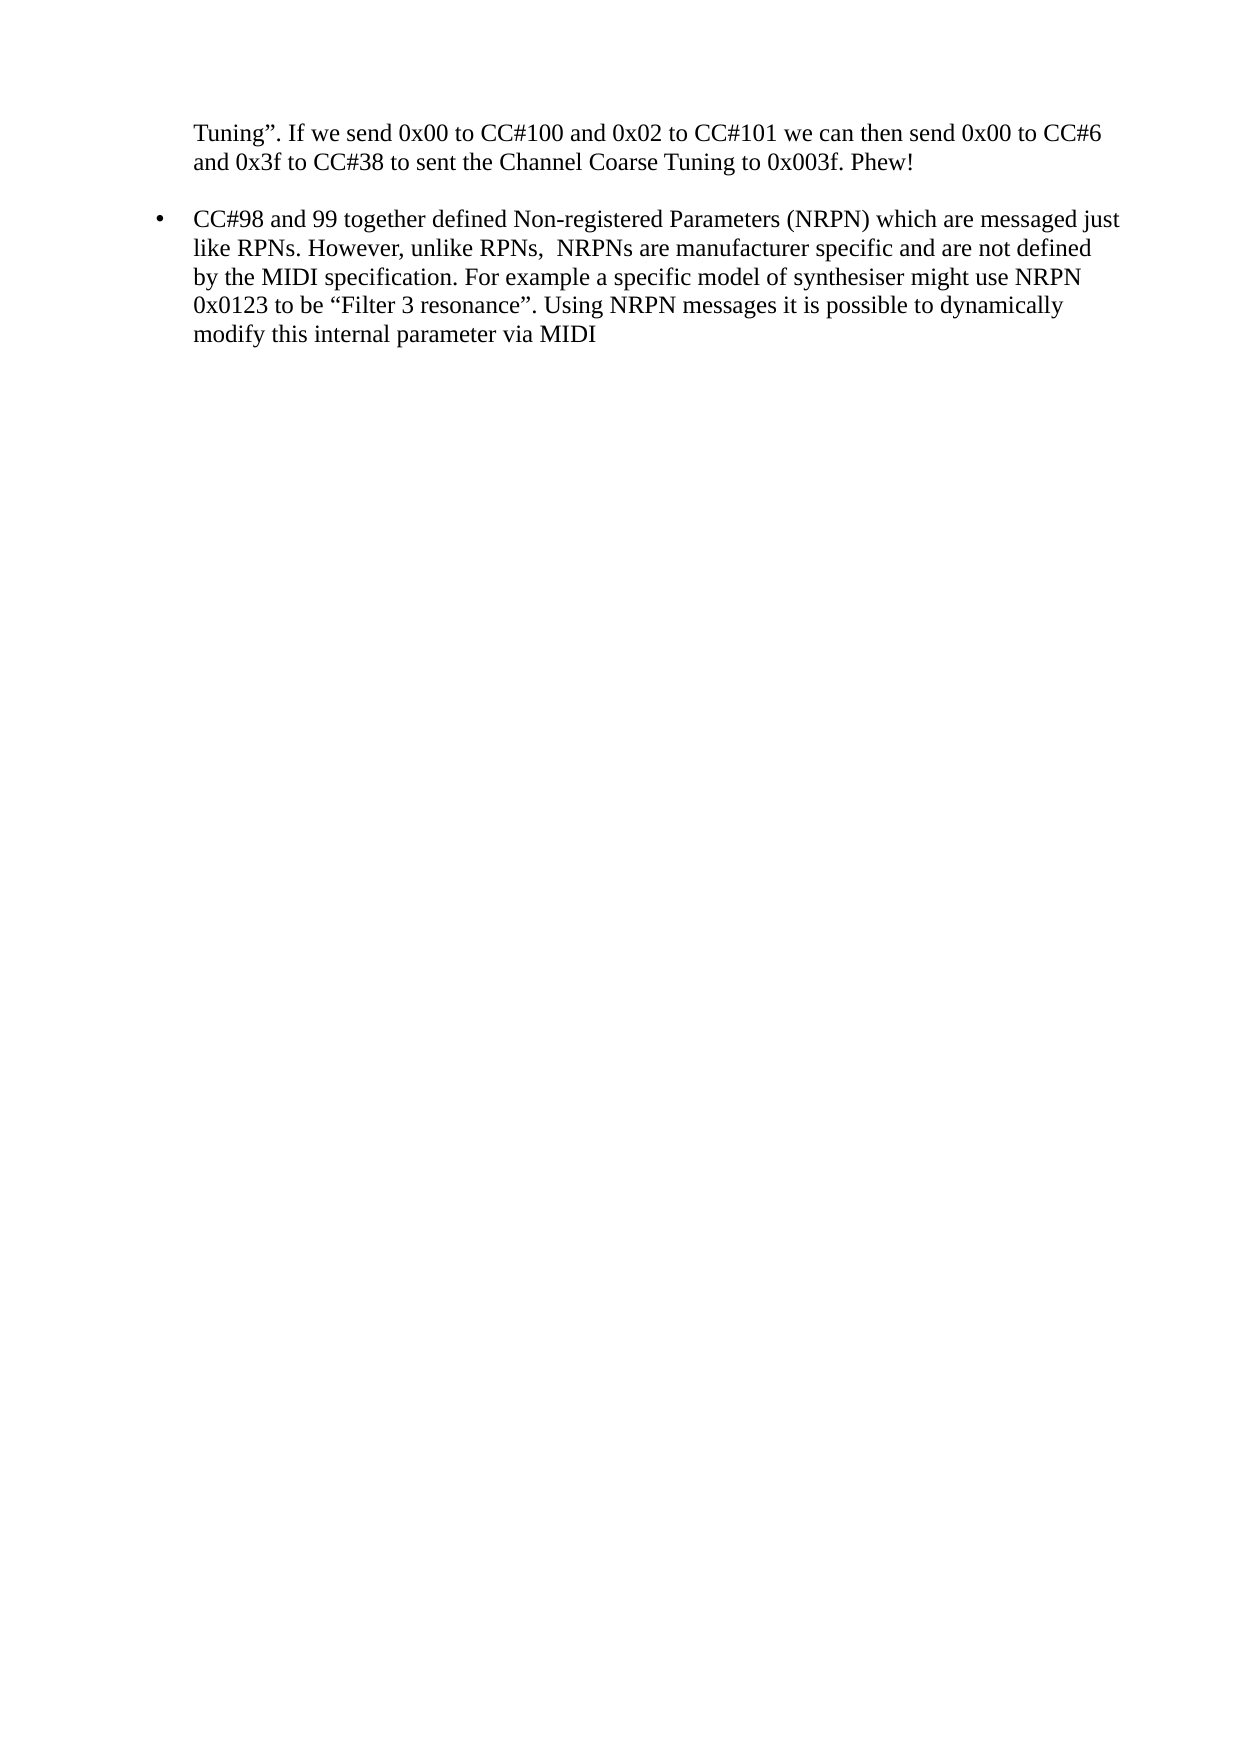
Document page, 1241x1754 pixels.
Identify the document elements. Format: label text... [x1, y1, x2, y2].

list CC#98 and 99 together defined Non-registered Parameters (NRPN) which are messaged just like RPNs. However, unlike RPNs, NRPNs are manufacturer specific and are not defined by the MIDI specification. For example a specific model of synthesiser might use NRPN 0x0123 to be “Filter 3 resonance”. Using NRPN messages it is possible to dynamically modify this internal parameter via MIDI [156, 204, 1122, 348]
list Tuning”. If we send 0x00 to CC#100 and 0x02 to CC#101 we can then send 0x00 to CC#6 and 0x3f to CC#38 to sent the Channel Coarse Tuning to 0x003f. Phew! [156, 118, 1122, 176]
